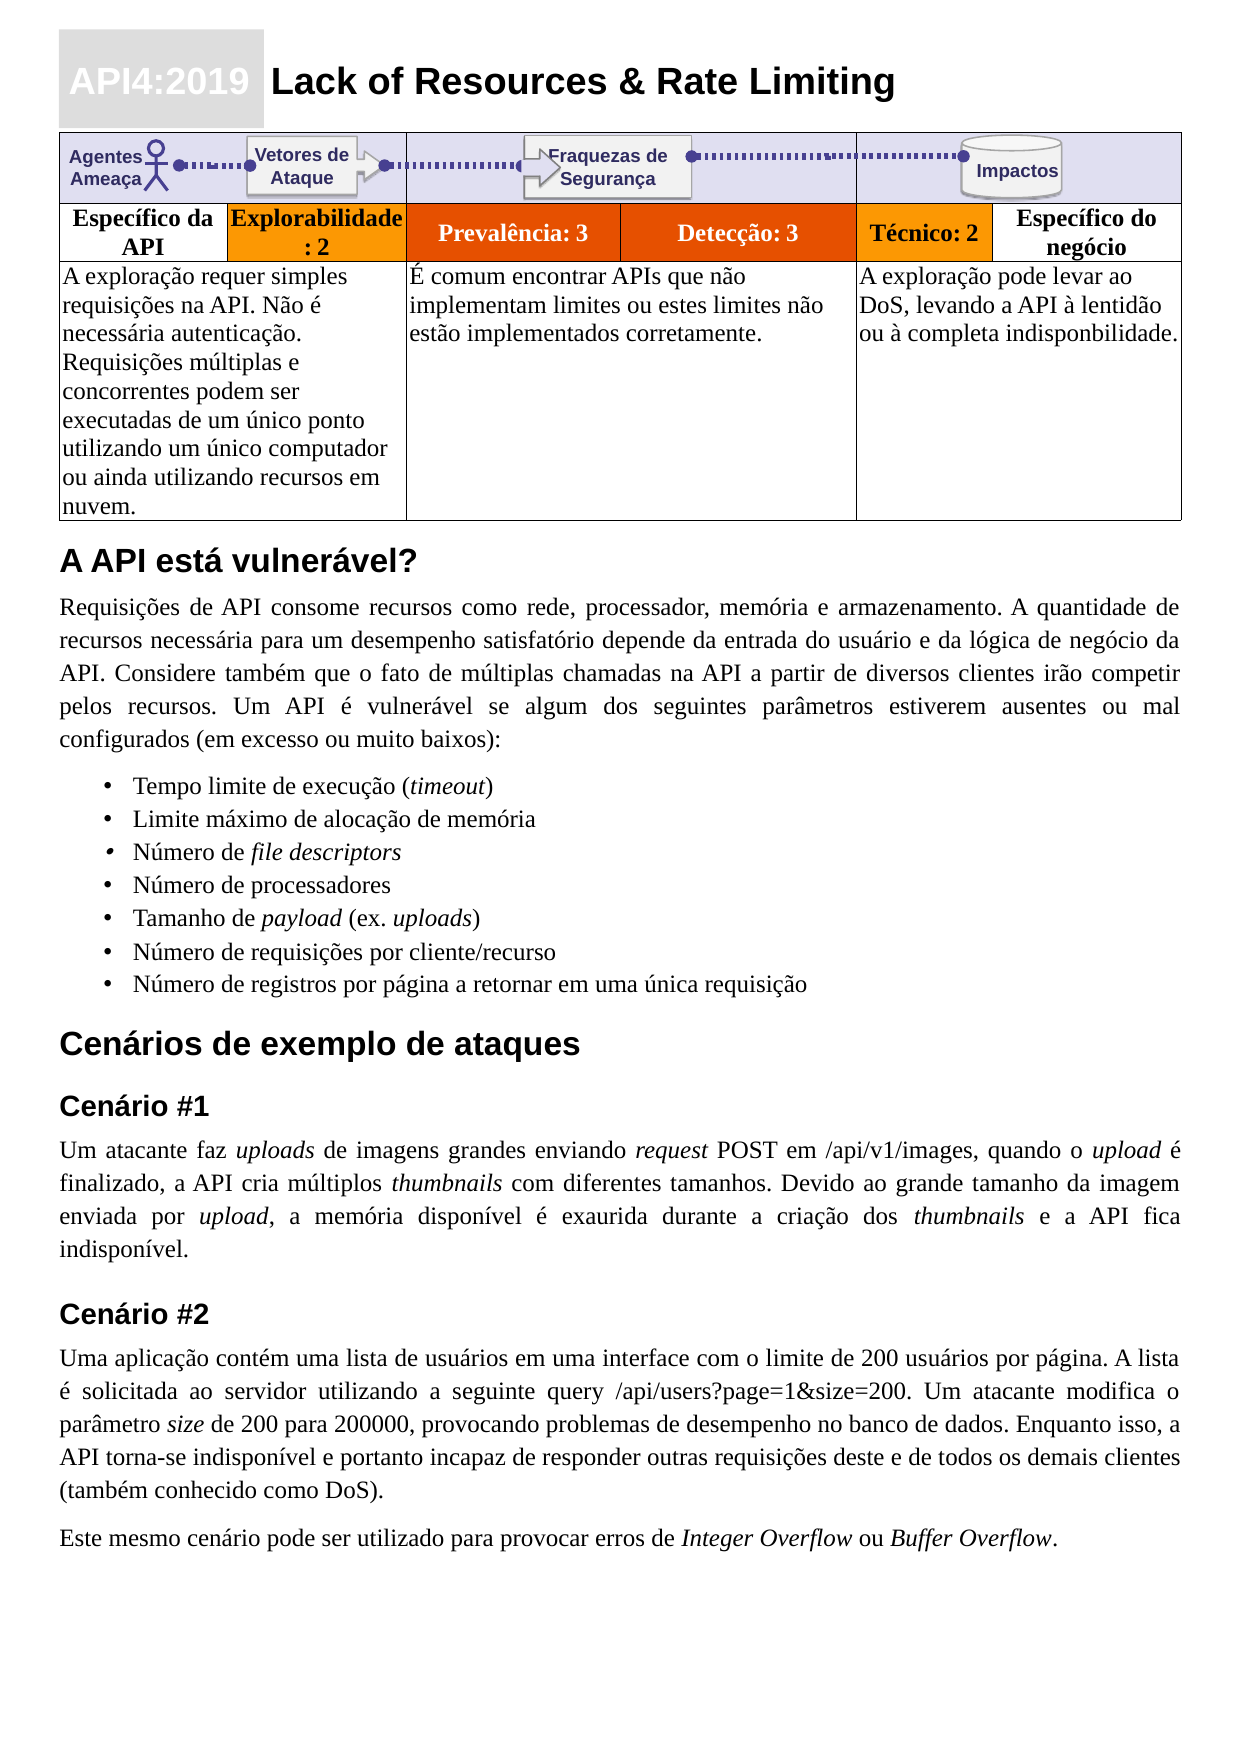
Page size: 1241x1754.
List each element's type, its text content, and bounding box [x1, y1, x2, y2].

table_cell Explorabilidade: 2 [228, 204, 406, 261]
text Este mesmo cenário pode ser utilizado para provocar erros de Integer Overflow ou Buffer Overflow. [59, 1523, 1181, 1551]
table_header [857, 133, 992, 203]
list Número de requisições por cliente/recurso [103, 937, 1181, 965]
subtitle Cenário #2 [59, 1297, 1181, 1330]
list Limite máximo de alocação de memória [103, 804, 1181, 833]
text Uma aplicação contém uma lista de usuários em uma interface com o limite de 200 usuários por página. A lista é solicitada ao servidor utilizando a seguinte query /api/users?page=1&size=200. Um atacante modifica o parâmetro size de 200 para 200000, provocando problemas de desempenho no banco de dados. Enquanto isso, a API torna-se indisponível e portanto incapaz de responder outras requisições deste e de todos os demais clientes (também conhecido como DoS). [59, 1343, 1181, 1504]
subtitle Cenário #1 [59, 1089, 1181, 1123]
table_cell Técnico: 2 [857, 204, 992, 261]
text Um atacante faz uploads de imagens grandes enviando request POST em /api/v1/images, quando o upload é finalizado, a API cria múltiplos thumbnails com diferentes tamanhos. Devido ao grande tamanho da imagem enviada por upload, a memória disponível é exaurida durante a criação dos thumbnails e a API fica indisponível. [59, 1135, 1181, 1263]
subtitle Cenários de exemplo de ataques [59, 1023, 1181, 1062]
table_cell É comum encontrar APIs que não implementam limites ou estes limites não estão implementados corretamente. [407, 262, 856, 520]
list Número de registros por página a retornar em uma única requisição [103, 969, 1181, 998]
list Tamanho de payload (ex. uploads) [103, 903, 1181, 932]
table_header [992, 133, 1181, 203]
table_cell Prevalência: 3 [407, 204, 620, 261]
table_header [620, 133, 856, 203]
table_header [227, 133, 406, 203]
text Requisições de API consome recursos como rede, processador, memória e armazenamento. A quantidade de recursos necessária para um desempenho satisfatório depende da entrada do usuário e da lógica de negócio da API. Considere também que o fato de múltiplas chamadas na API a partir de diversos clientes irão competir pelos recursos. Um API é vulnerável se algum dos seguintes parâmetros estiverem ausentes ou mal configurados (em excesso ou muito baixos): [59, 592, 1181, 753]
table_header [407, 133, 620, 203]
table_header [60, 133, 227, 203]
subtitle A API está vulnerável? [59, 541, 1181, 579]
table_cell A exploração pode levar ao DoS, levando a API à lentidão ou à completa indisponbilidade. [857, 262, 1181, 520]
table_cell Detecção: 3 [621, 204, 856, 261]
table_cell Específico da API [60, 204, 227, 261]
table_cell Específico do negócio [993, 204, 1181, 261]
list Tempo limite de execução (timeout) [103, 771, 1181, 800]
list Número de file descriptors [103, 837, 1181, 866]
list Número de processadores [103, 871, 1181, 899]
table_cell A exploração requer simples requisições na API. Não é necessária autenticação. Requisições múltiplas e concorrentes podem ser executadas de um único ponto utilizando um único computador ou ainda utilizando recursos em nuvem. [60, 262, 406, 520]
